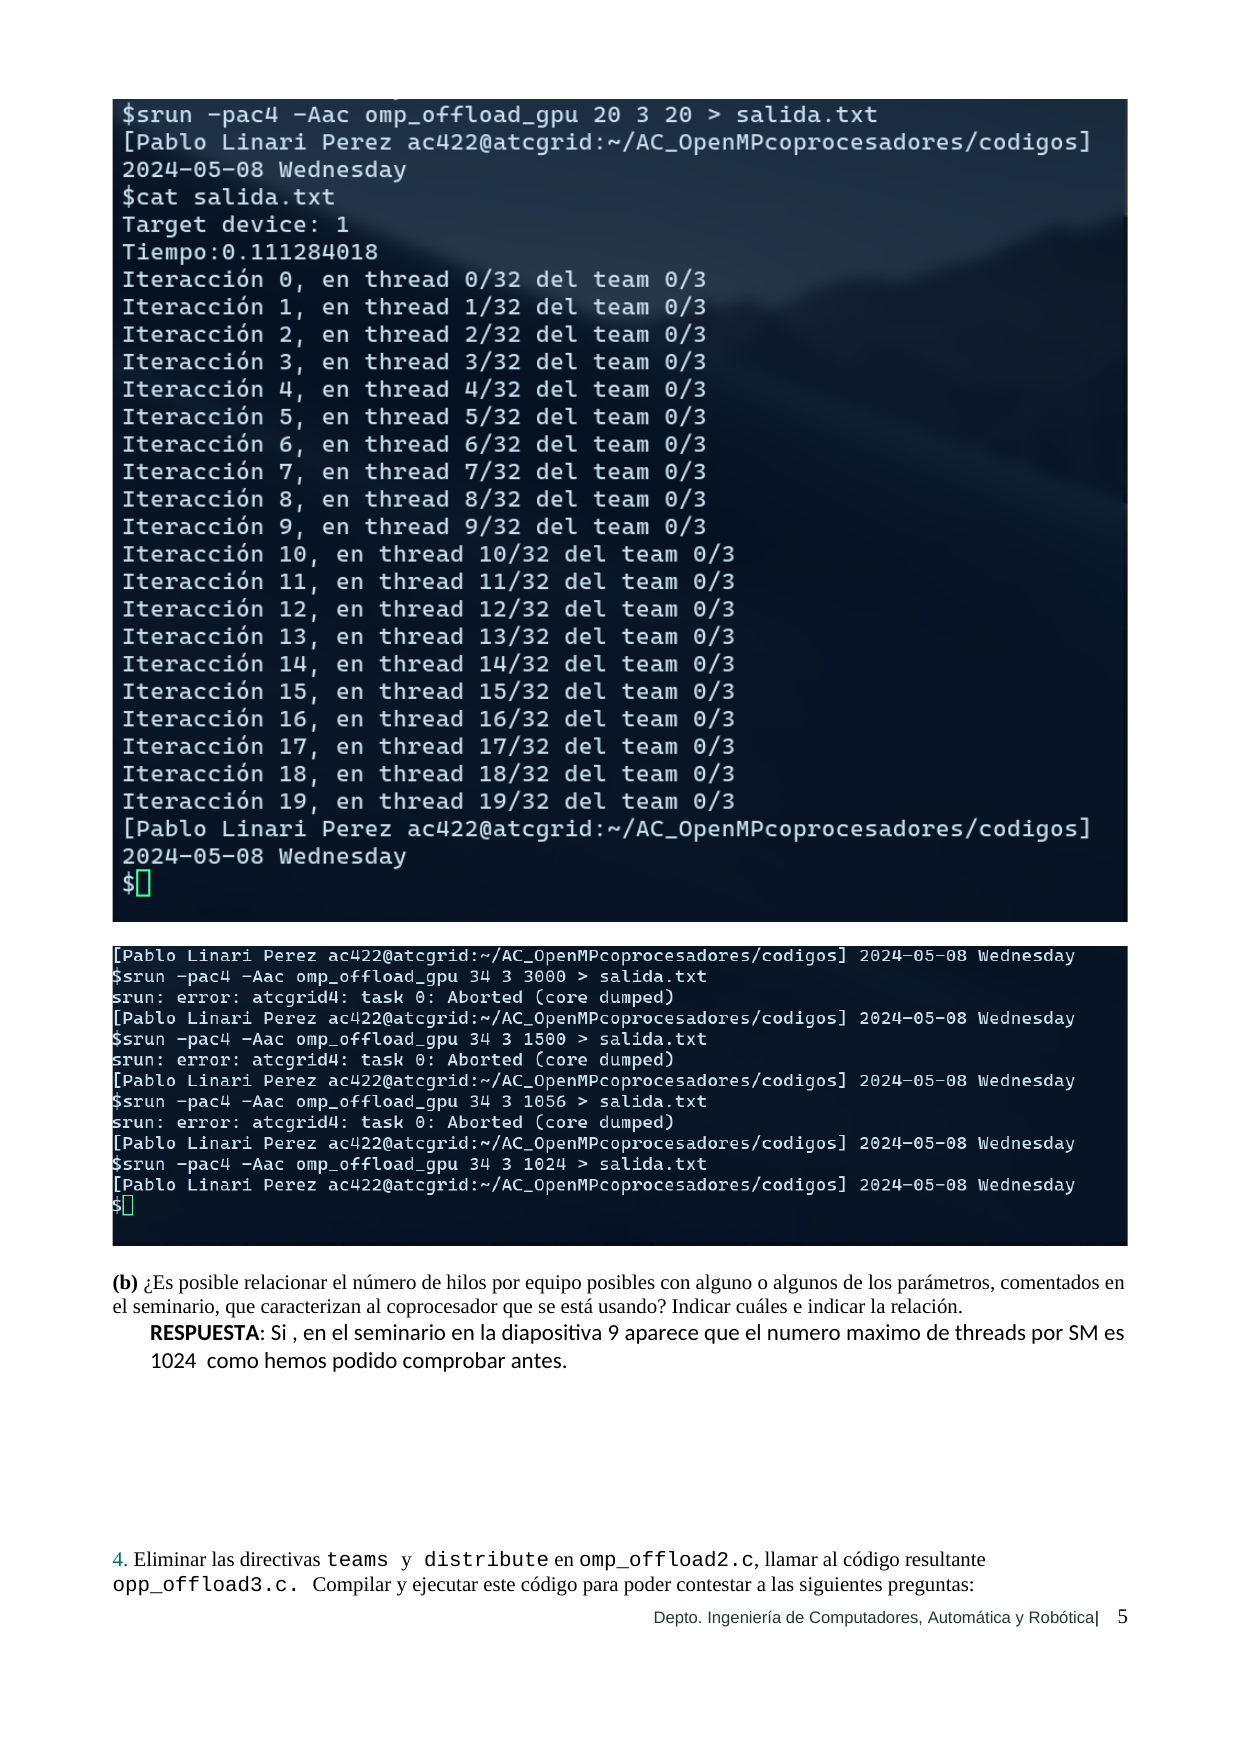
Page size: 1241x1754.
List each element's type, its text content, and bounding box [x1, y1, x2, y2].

list (b) ¿Es posible relacionar el número de hilos por equipo posibles con alguno o algunos de los parámetros, comentados en el seminario, que caracterizan al coprocesador que se está usando? Indicar cuáles e indicar la relación. [112, 1270, 1128, 1318]
picture [112, 946, 1128, 1246]
text RESPUESTA: Si , en el seminario en la diapositiva 9 aparece que el numero maximo de threads por SM es 1024 como hemos podido comprobar antes. [150, 1318, 1128, 1374]
picture [112, 99, 1128, 922]
list 4. Eliminar las directivas teams y distribute en omp_offload2.c, llamar al código resultante opp_offload3.c. Compilar y ejecutar este código para poder contestar a las siguientes preguntas: [112, 1547, 1128, 1598]
